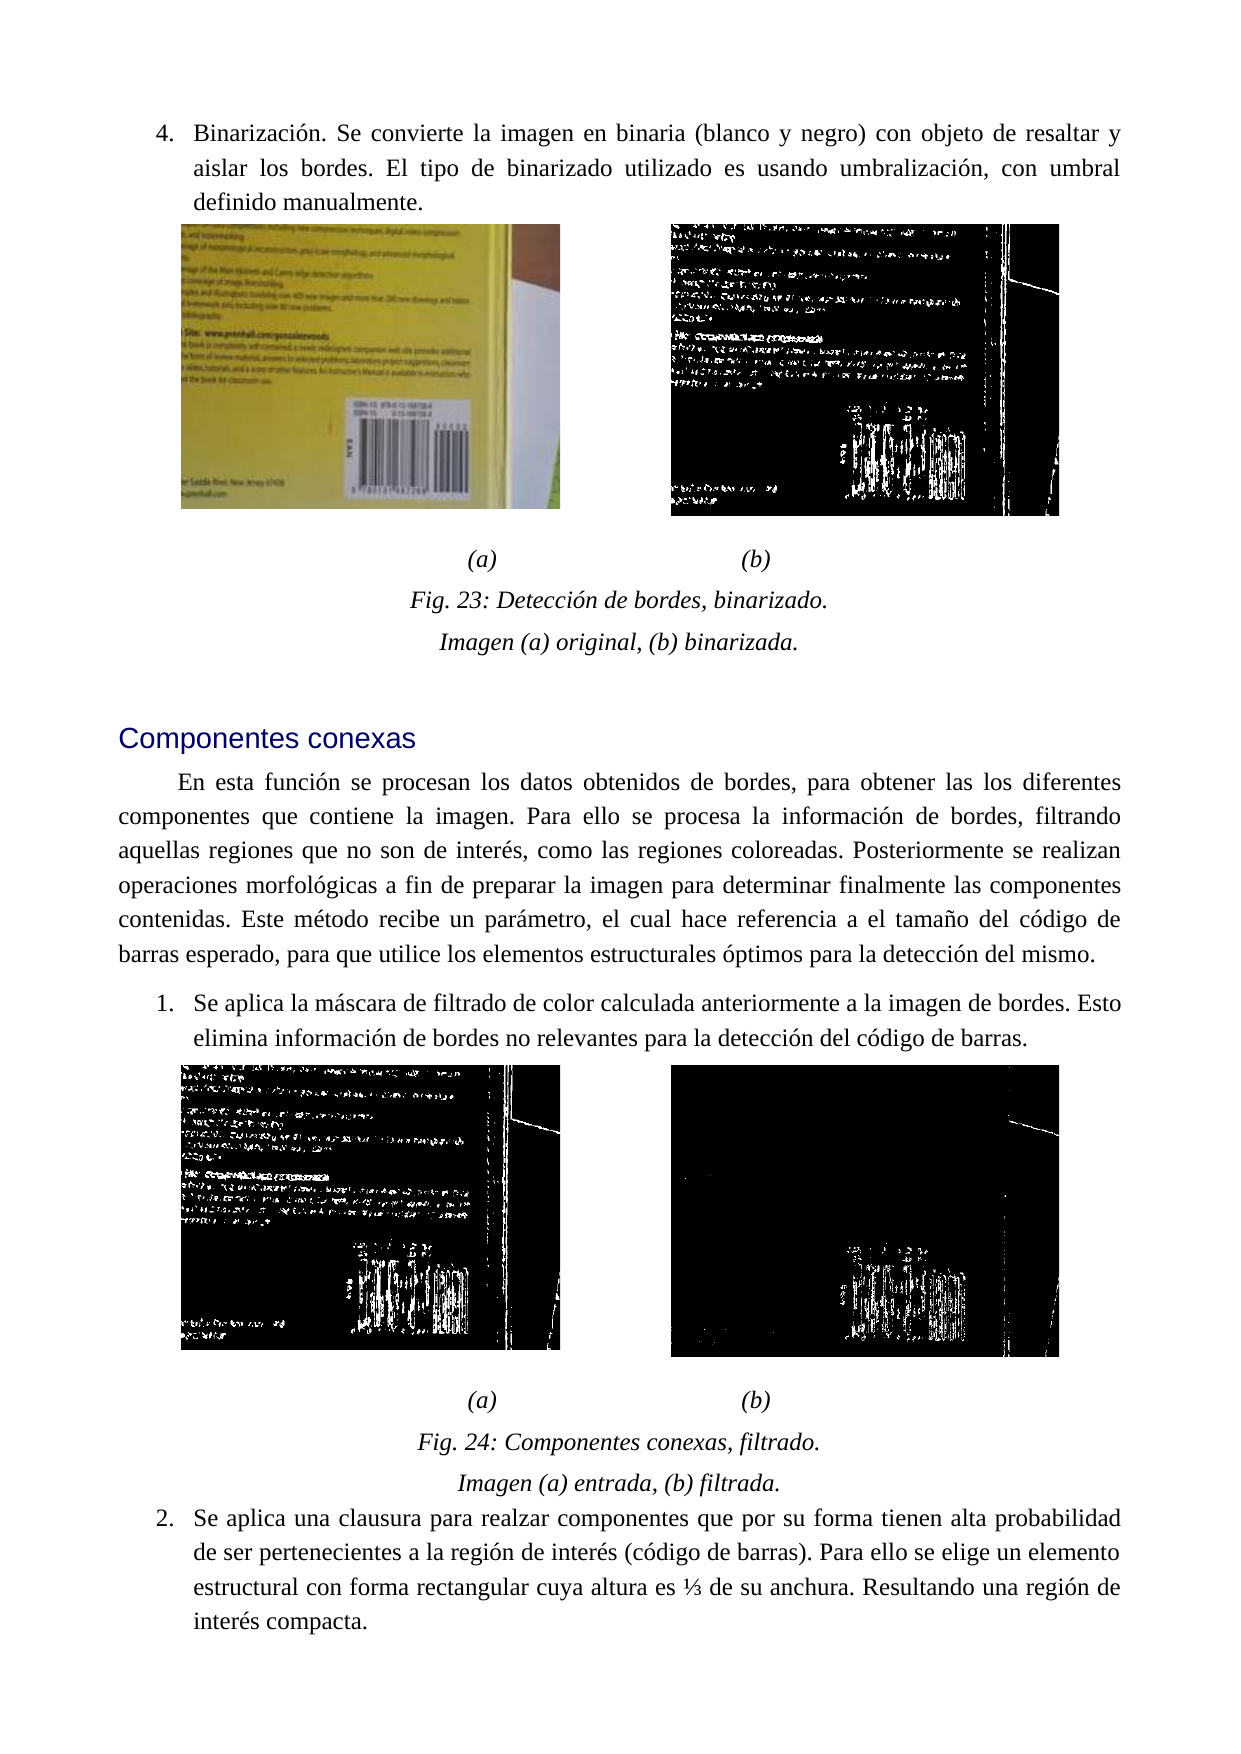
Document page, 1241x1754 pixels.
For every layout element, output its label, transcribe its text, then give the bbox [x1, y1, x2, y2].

list Se aplica una clausura para realzar componentes que por su forma tienen alta probabilidad de ser pertenecientes a la región de interés (código de barras). Para ello se elige un elemento estructural con forma rectangular cuya altura es ⅓ de su anchura. Resultando una región de interés compacta. [156, 1072, 1122, 1635]
subtitle Componentes conexas [118, 721, 1122, 754]
list (a) (b) [181, 1078, 1059, 1414]
text Fig. 23: Detección de bordes, binarizado. [181, 585, 1059, 614]
text (a) (b) [181, 237, 1059, 573]
list Binarización. Se convierte la imagen en binaria (blanco y negro) con objeto de resaltar y aislar los bordes. El tipo de binarizado utilizado es usando umbralización, con umbral definido manualmente. [156, 118, 1122, 216]
picture [671, 1065, 1060, 1357]
text En esta función se procesan los datos obtenidos de bordes, para obtener las los diferentes componentes que contiene la imagen. Para ello se procesa la información de bordes, filtrando aquellas regiones que no son de interés, como las regiones coloreadas. Posteriormente se realizan operaciones morfológicas a fin de preparar la imagen para determinar finalmente las componentes contenidas. Este método recibe un parámetro, el cual hace referencia a el tamaño del código de barras esperado, para que utilice los elementos estructurales óptimos para la detección del mismo. [118, 767, 1122, 968]
list Fig. 24: Componentes conexas, filtrado. [181, 1427, 1059, 1456]
text Imagen (a) original, (b) binarizada. [181, 627, 1059, 655]
picture [671, 224, 1060, 516]
picture [181, 1065, 561, 1350]
list Imagen (a) entrada, (b) filtrada. [181, 1468, 1059, 1497]
picture [181, 224, 561, 509]
list Se aplica la máscara de filtrado de color calculada anteriormente a la imagen de bordes. Esto elimina información de bordes no relevantes para la detección del código de barras. [156, 988, 1122, 1051]
